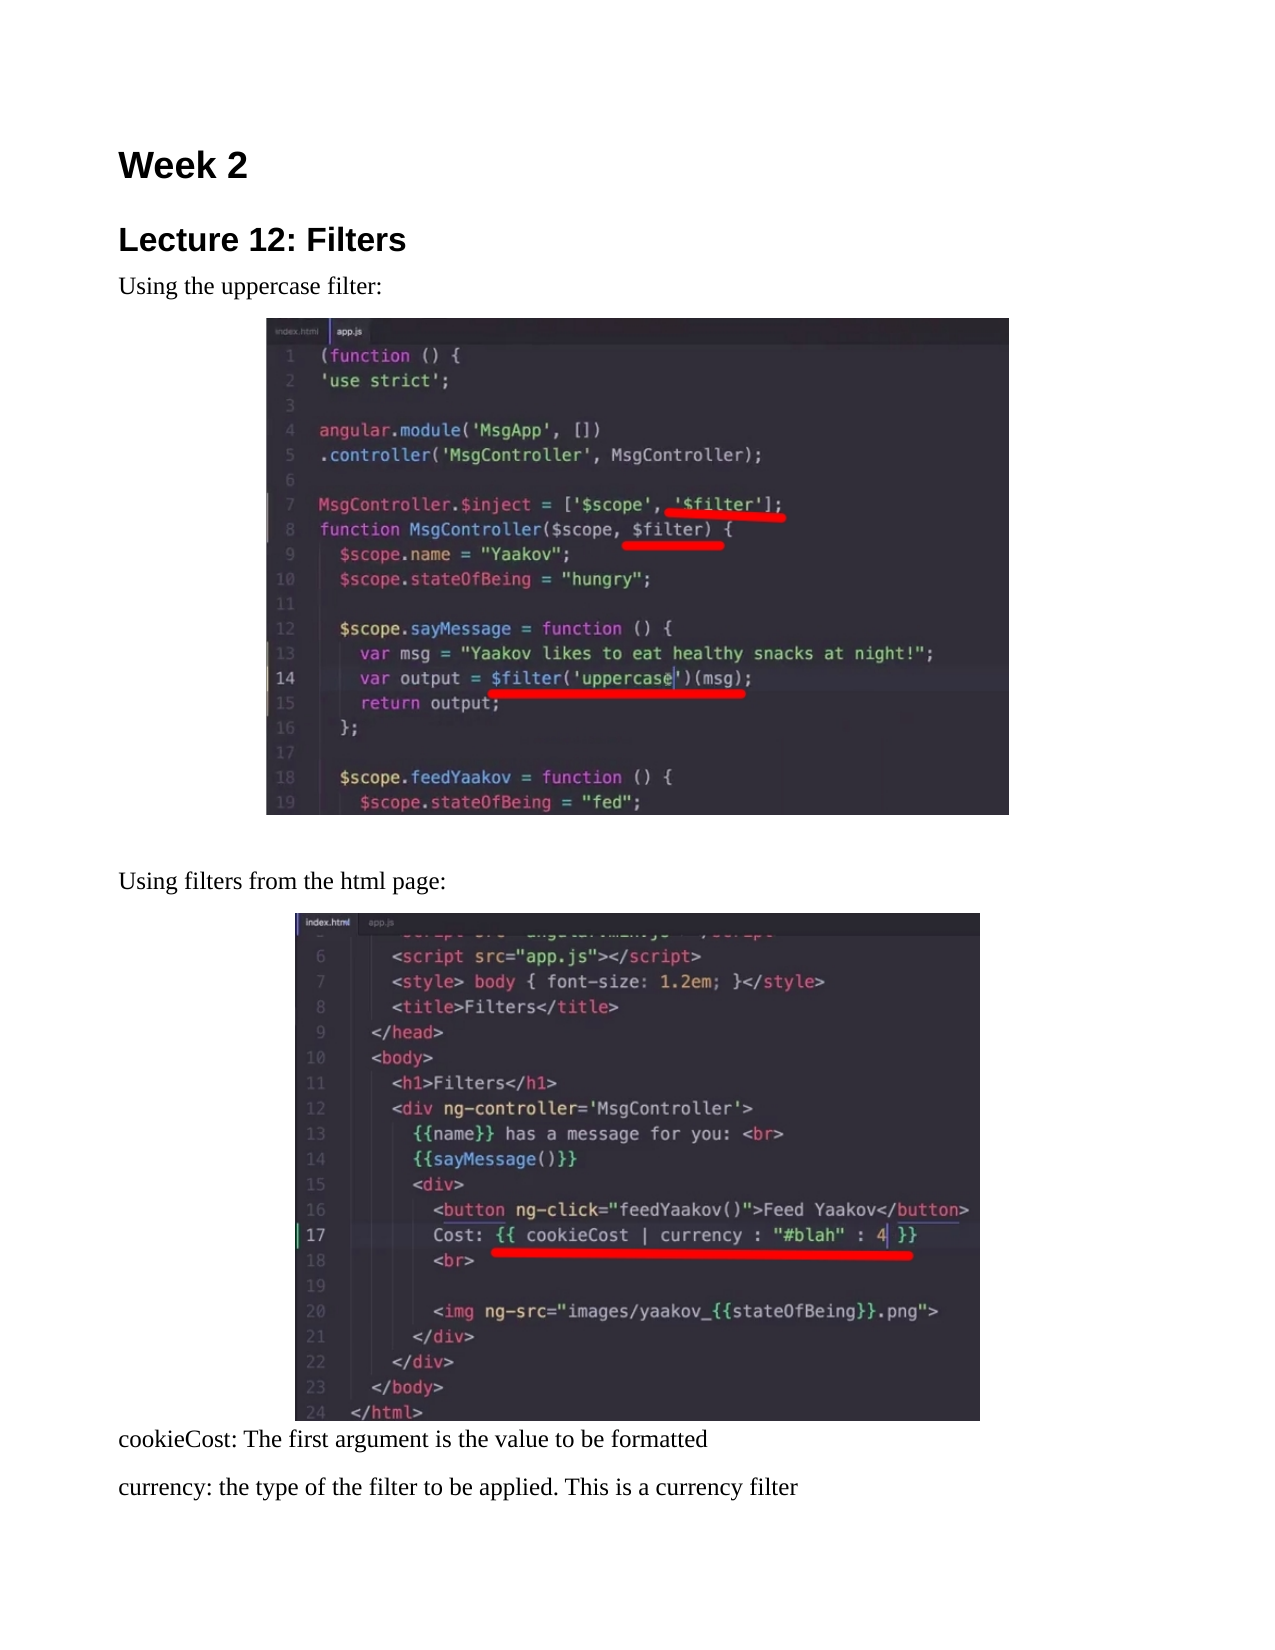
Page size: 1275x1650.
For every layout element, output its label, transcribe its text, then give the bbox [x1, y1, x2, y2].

text Using filters from the html page: [118, 866, 1157, 895]
picture [295, 913, 980, 1421]
subtitle Lecture 12: Filters [118, 220, 1157, 259]
subtitle Week 2 [118, 143, 1157, 187]
text Using the uppercase filter: [118, 271, 1157, 300]
text cookieCost: The first argument is the value to be formatted [118, 914, 1157, 1453]
text currency: the type of the filter to be applied. This is a currency filter [118, 1472, 1157, 1501]
picture [266, 318, 1009, 815]
